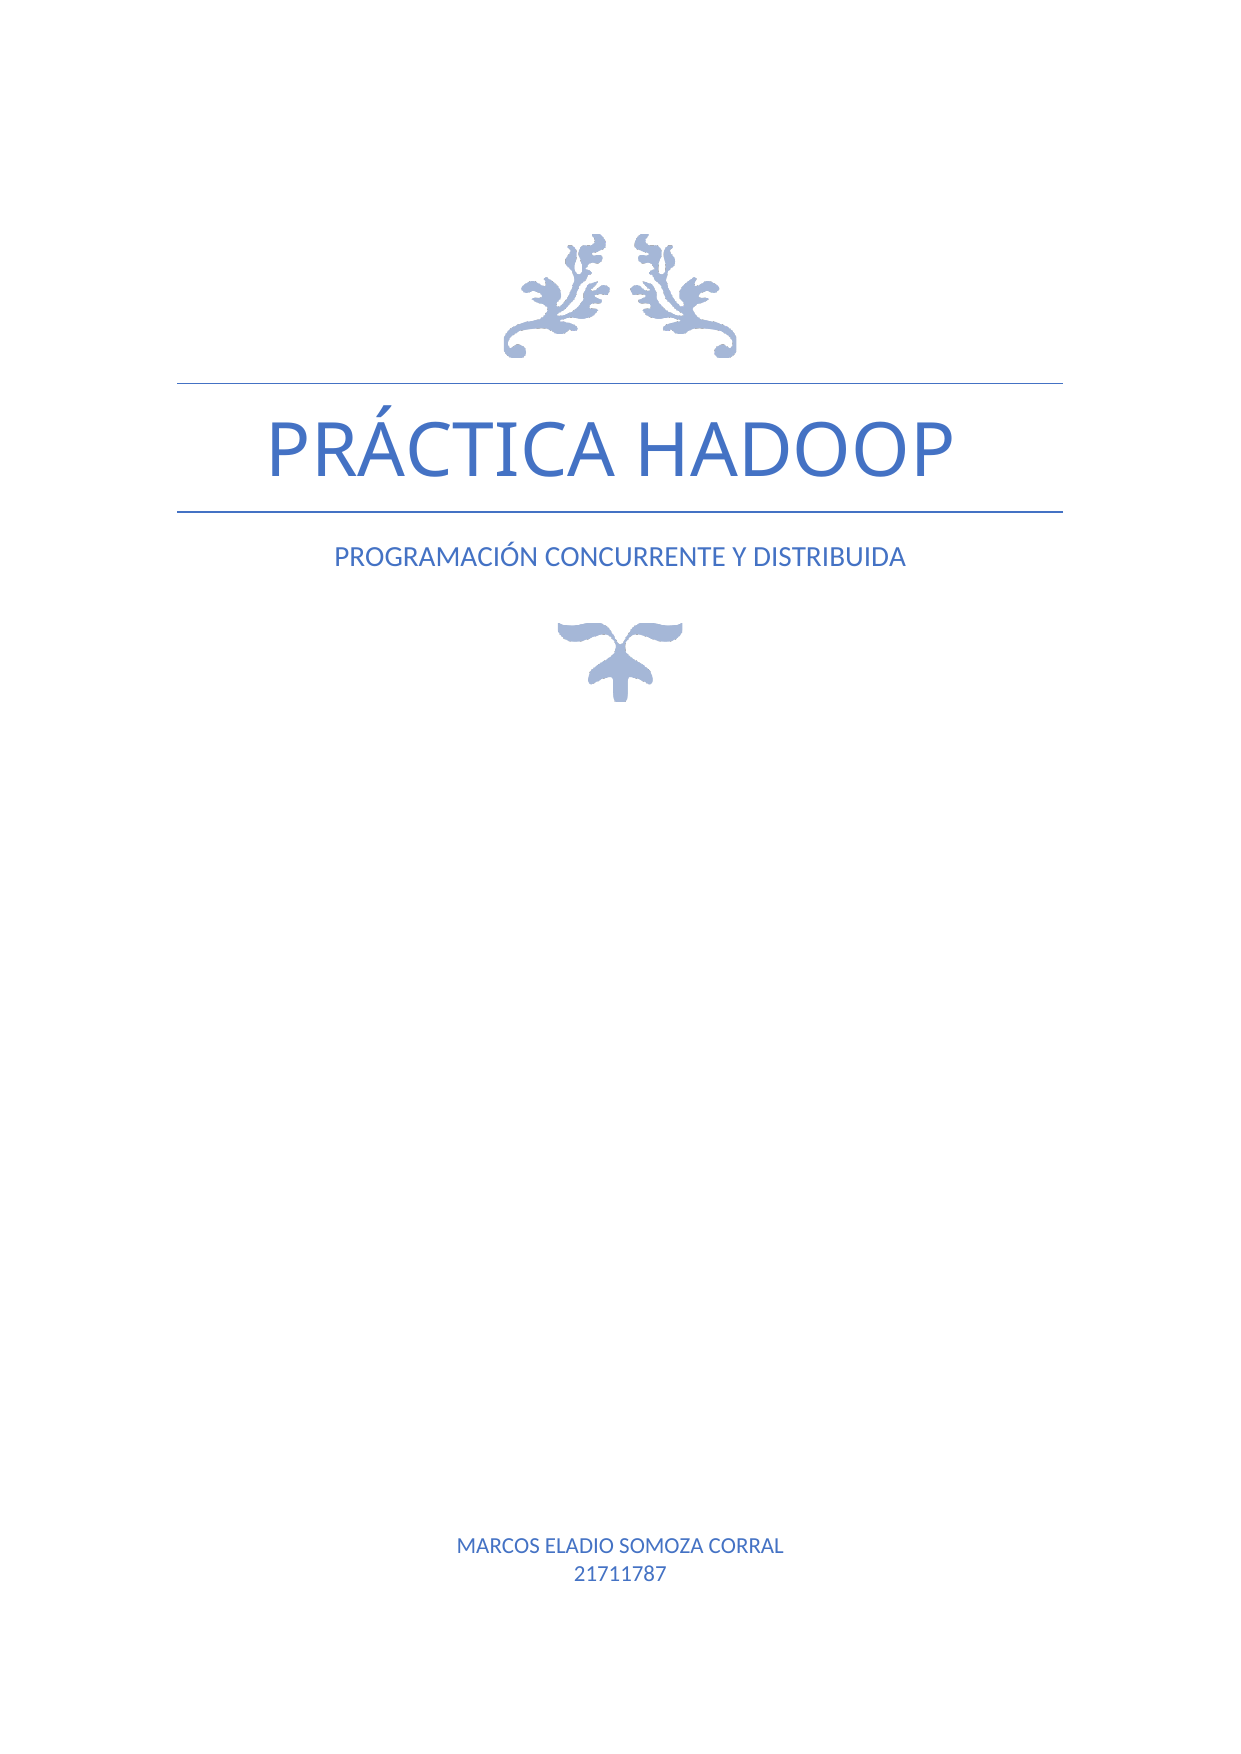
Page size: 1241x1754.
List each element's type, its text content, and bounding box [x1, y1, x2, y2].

text Marcos eladio somoza corral [177, 1532, 1063, 1559]
text 21711787 [177, 1559, 1063, 1588]
text PROGRAMACIÓN CONCURRENTE Y DISTRIBUIDA [177, 538, 1063, 573]
text PRÁCTICA HADOOP [177, 384, 1063, 511]
